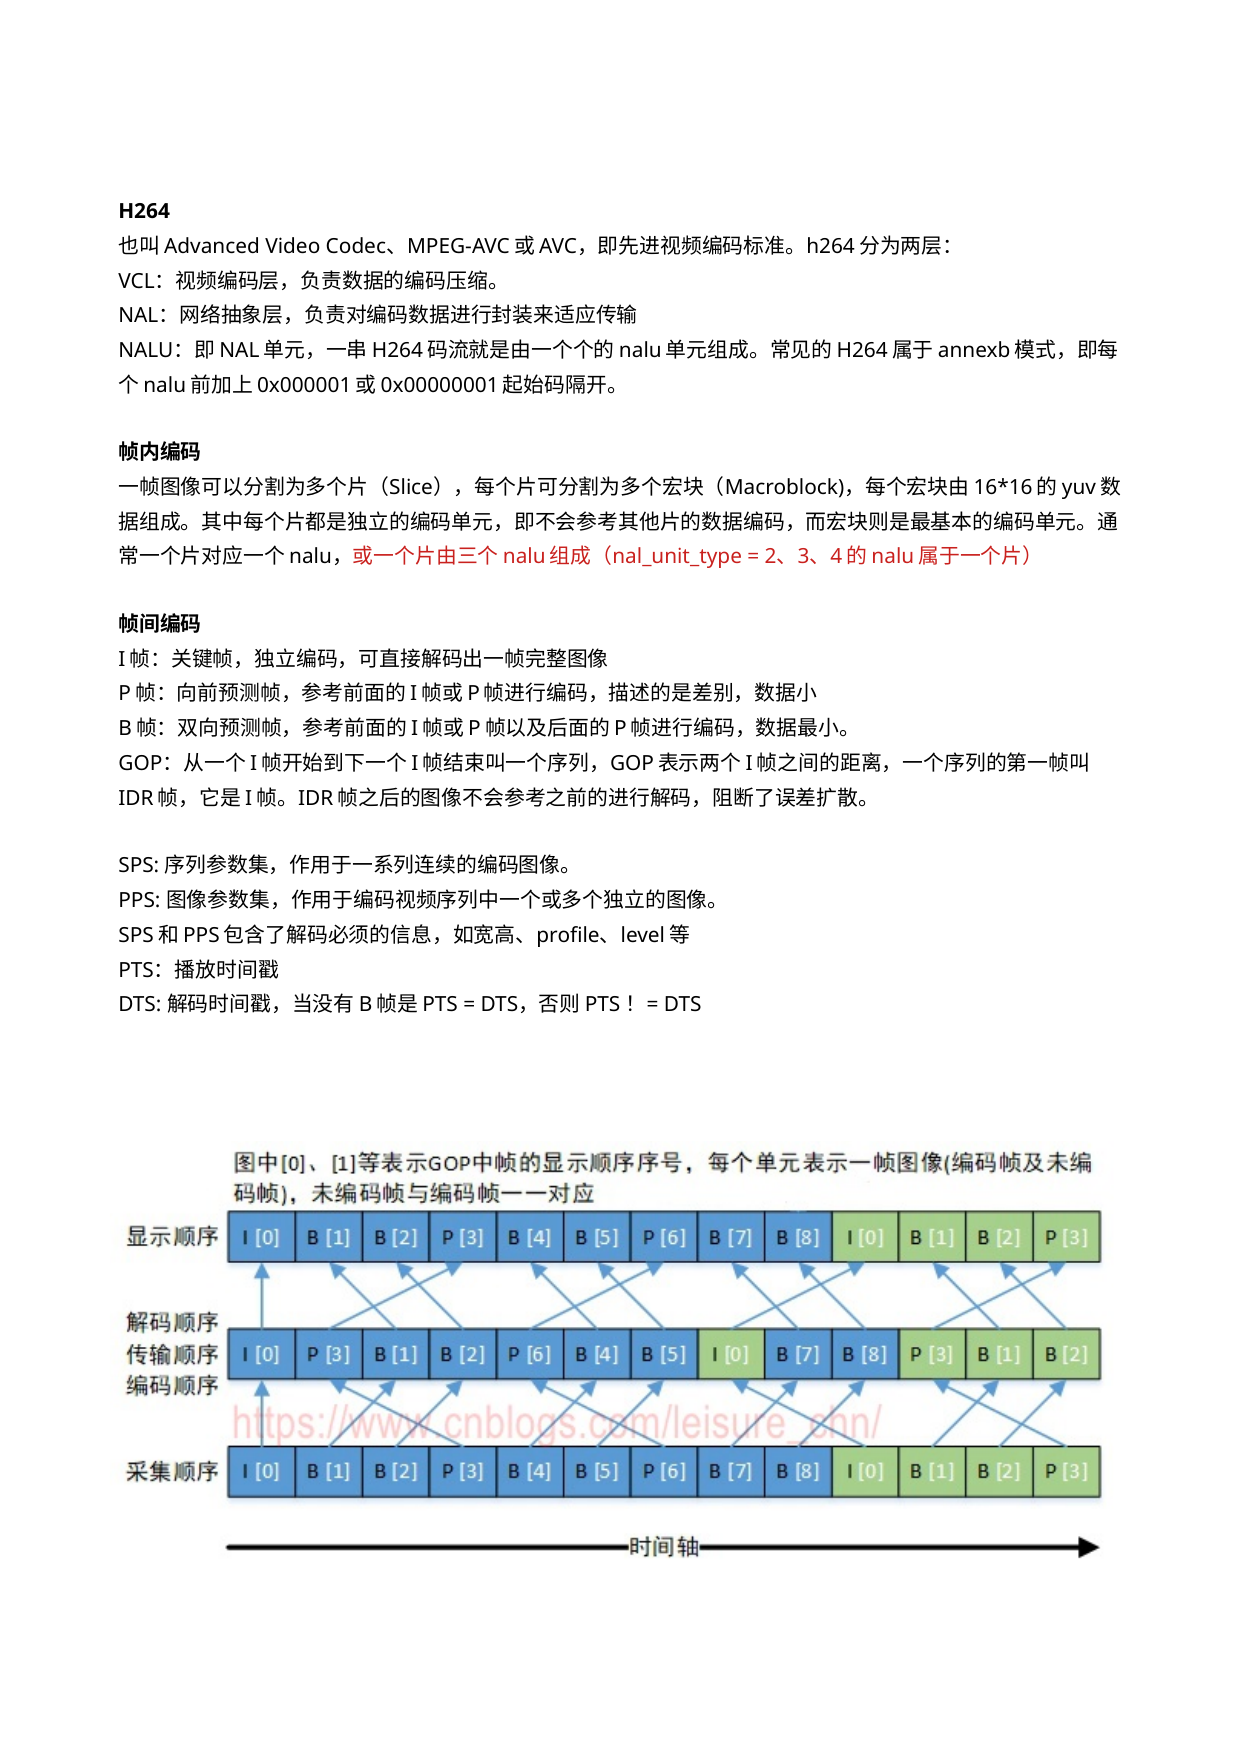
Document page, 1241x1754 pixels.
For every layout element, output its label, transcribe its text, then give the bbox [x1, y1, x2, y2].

text SPS: 序列参数集，作用于一系列连续的编码图像。 [118, 848, 1122, 879]
picture [109, 1141, 1114, 1572]
text PPS: 图像参数集，作用于编码视频序列中一个或多个独立的图像。 [118, 883, 1122, 913]
text GOP：从一个I帧开始到下一个I帧结束叫一个序列，GOP表示两个I帧之间的距离，一个序列的第一帧叫IDR帧，它是I帧。IDR帧之后的图像不会参考之前的进行解码，阻断了误差扩散。 [118, 746, 1122, 811]
text SPS和PPS包含了解码必须的信息，如宽高、profile、level等 [118, 918, 1122, 948]
text NALU：即NAL单元，一串H264码流就是由一个个的nalu单元组成。常见的H264属于annexb模式，即每个nalu前加上0x000001或0x00000001起始码隔开。 [118, 333, 1122, 398]
text DTS: 解码时间戳，当没有B帧是PTS = DTS，否则PTS ！= DTS [118, 988, 1122, 1018]
text H264 [118, 196, 1122, 225]
text 帧内编码 [118, 436, 1122, 466]
text B帧：双向预测帧，参考前面的I帧或P帧以及后面的P帧进行编码，数据最小。 [118, 711, 1122, 742]
text P帧：向前预测帧，参考前面的I帧或P帧进行编码，描述的是差别，数据小 [118, 677, 1122, 707]
text 帧间编码 [118, 607, 1122, 637]
text VCL：视频编码层，负责数据的编码压缩。 [118, 264, 1122, 294]
text I帧：关键帧，独立编码，可直接解码出一帧完整图像 [118, 642, 1122, 672]
text NAL：网络抽象层，负责对编码数据进行封装来适应传输 [118, 299, 1122, 329]
text 也叫Advanced Video Codec、MPEG-AVC或AVC，即先进视频编码标准。h264分为两层： [118, 229, 1122, 259]
text PTS：播放时间戳 [118, 953, 1122, 983]
text 一帧图像可以分割为多个片（Slice），每个片可分割为多个宏块（Macroblock)，每个宏块由16*16的yuv数据组成。其中每个片都是独立的编码单元，即不会参考其他片的数据编码，而宏块则是最基本的编码单元。通常一个片对应一个nalu，或一个片由三个nalu组成（nal_unit_type = 2、3、4的nalu属于一个片） [118, 470, 1122, 570]
